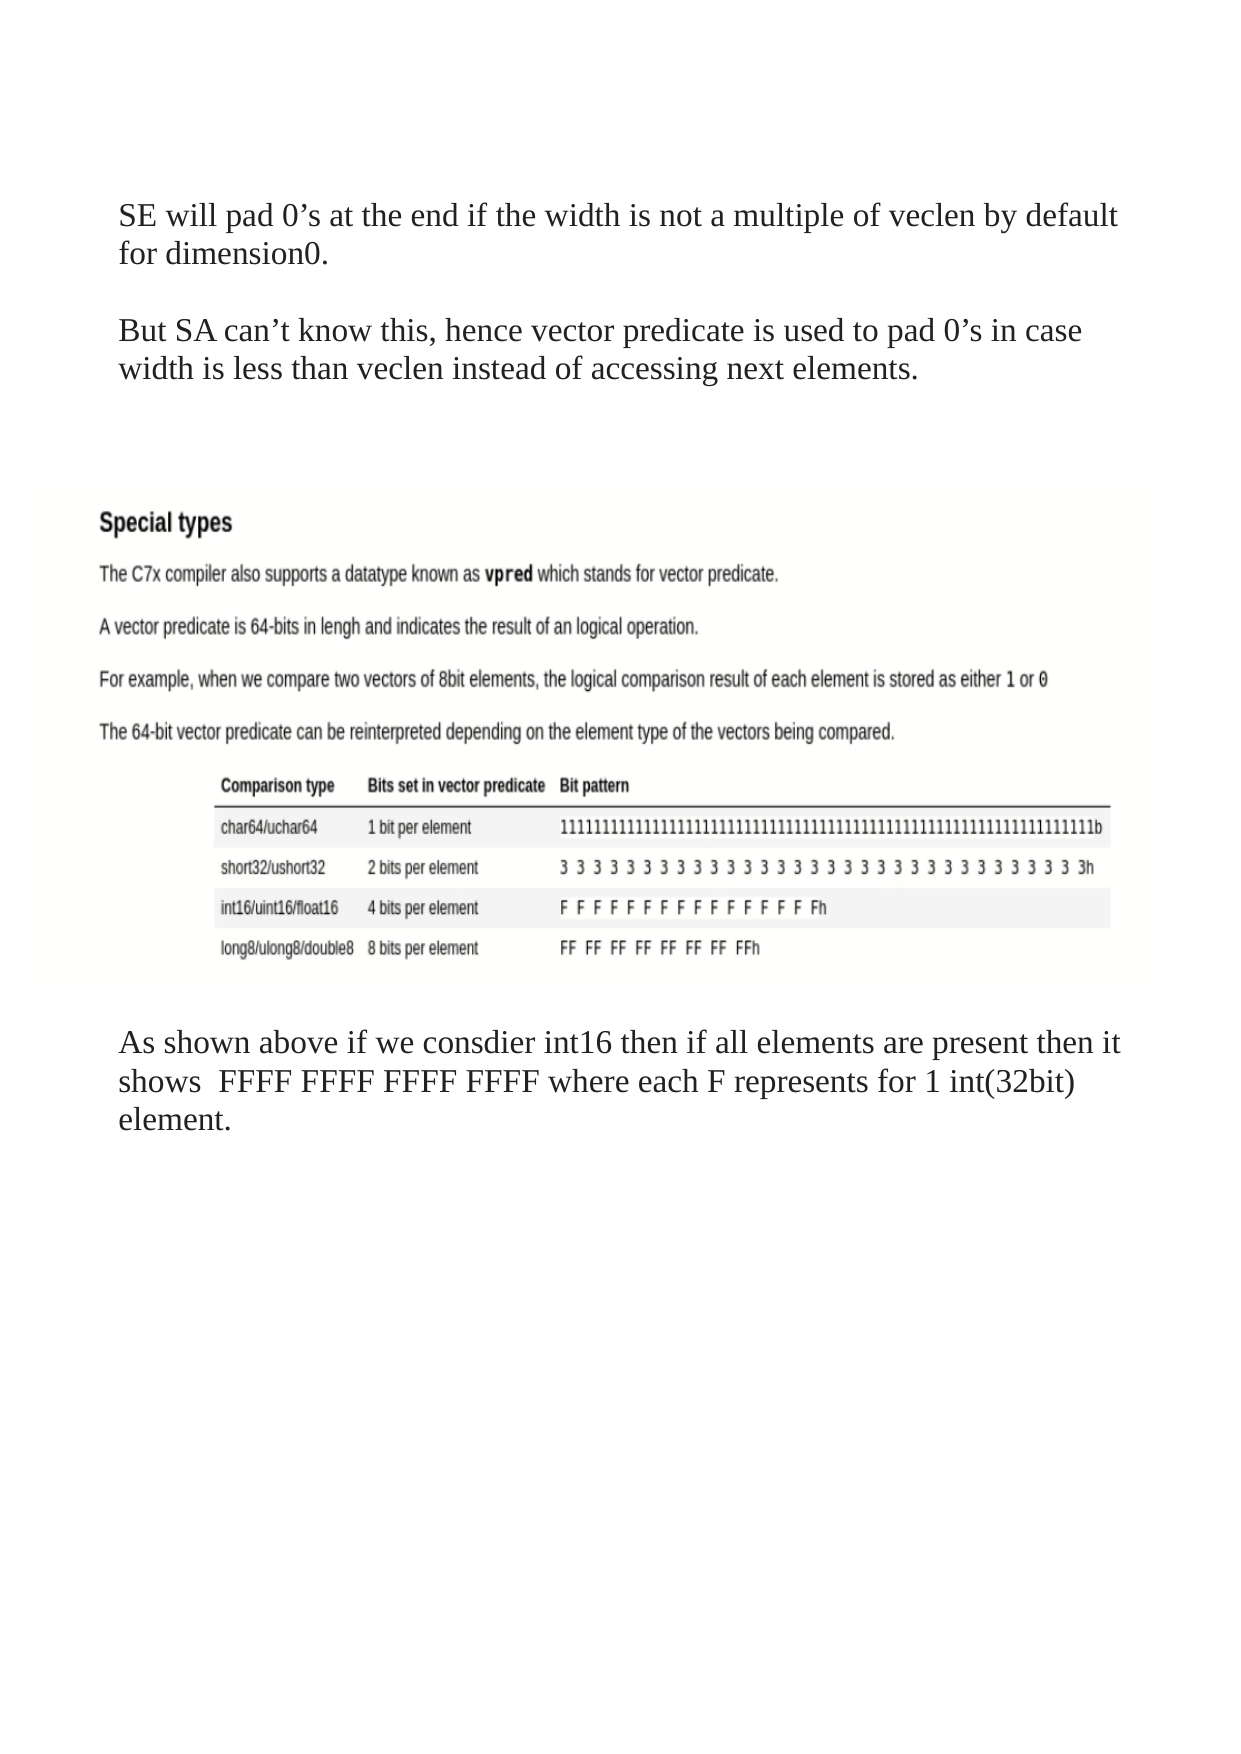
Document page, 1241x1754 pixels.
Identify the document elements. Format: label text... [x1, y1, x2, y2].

text SE will pad 0’s at the end if the width is not a multiple of veclen by default for dimension0. [118, 195, 1122, 271]
text As shown above if we consdier int16 then if all elements are present then it shows FFFF FFFF FFFF FFFF where each F represents for 1 int(32bit) element. [118, 1023, 1122, 1138]
picture [23, 498, 1152, 985]
text But SA can’t know this, hence vector predicate is used to pad 0’s in case width is less than veclen instead of accessing next elements. [118, 310, 1122, 386]
